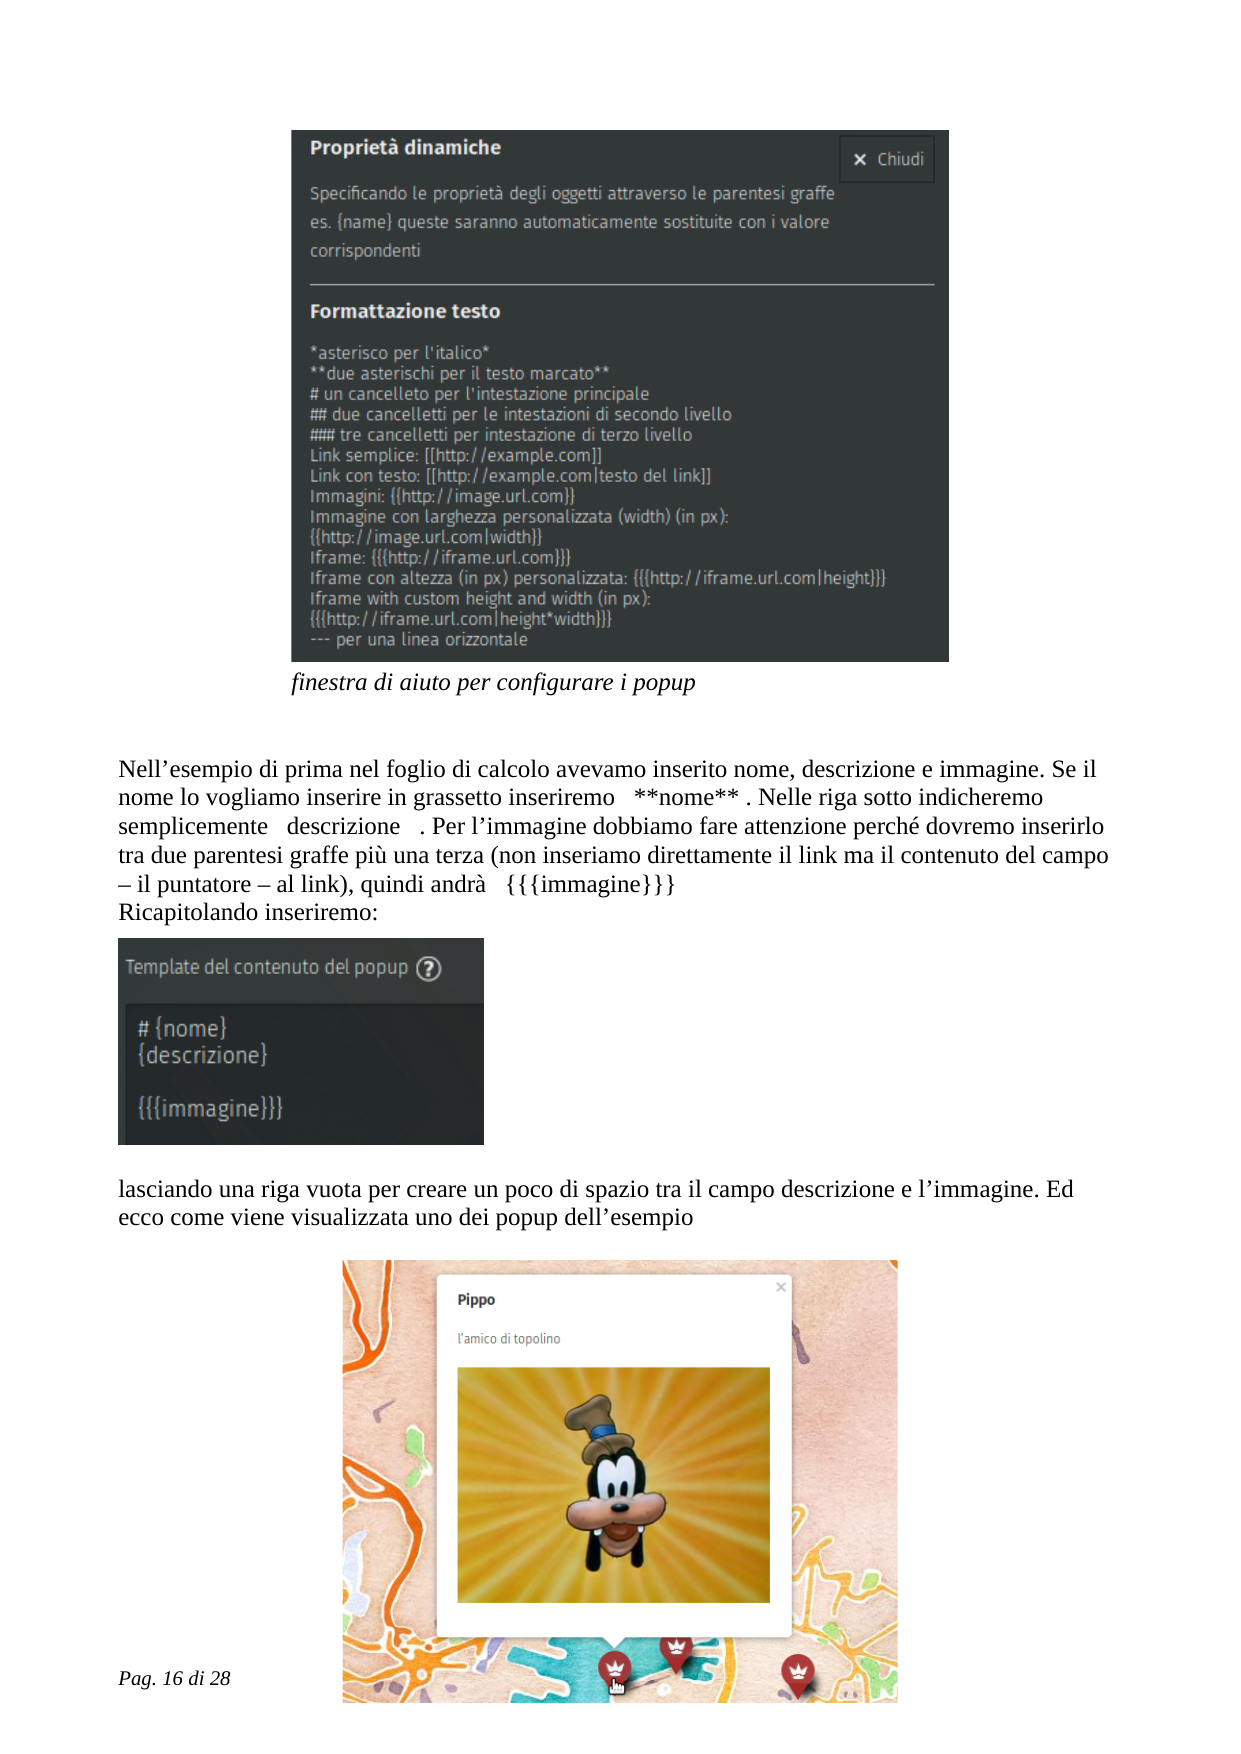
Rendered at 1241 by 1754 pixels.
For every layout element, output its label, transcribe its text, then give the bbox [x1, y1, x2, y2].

text finestra di aiuto per configurare i popup [291, 662, 949, 696]
text Ricapitolando inseriremo: [118, 897, 1122, 926]
picture [291, 130, 949, 662]
picture [342, 1260, 898, 1703]
text Nell’esempio di prima nel foglio di calcolo avevamo inserito nome, descrizione e immagine. Se il nome lo vogliamo inserire in grassetto inseriremo **nome** . Nelle riga sotto indicheremo semplicemente descrizione . Per l’immagine dobbiamo fare attenzione perché dovremo inserirlo tra due parentesi graffe più una terza (non inseriamo direttamente il link ma il contenuto del campo – il puntatore – al link), quindi andrà {{{immagine}}} [118, 754, 1122, 897]
picture [118, 938, 484, 1145]
text lasciando una riga vuota per creare un poco di spazio tra il campo descrizione e l’immagine. Ed ecco come viene visualizzata uno dei popup dell’esempio [118, 1174, 1122, 1231]
